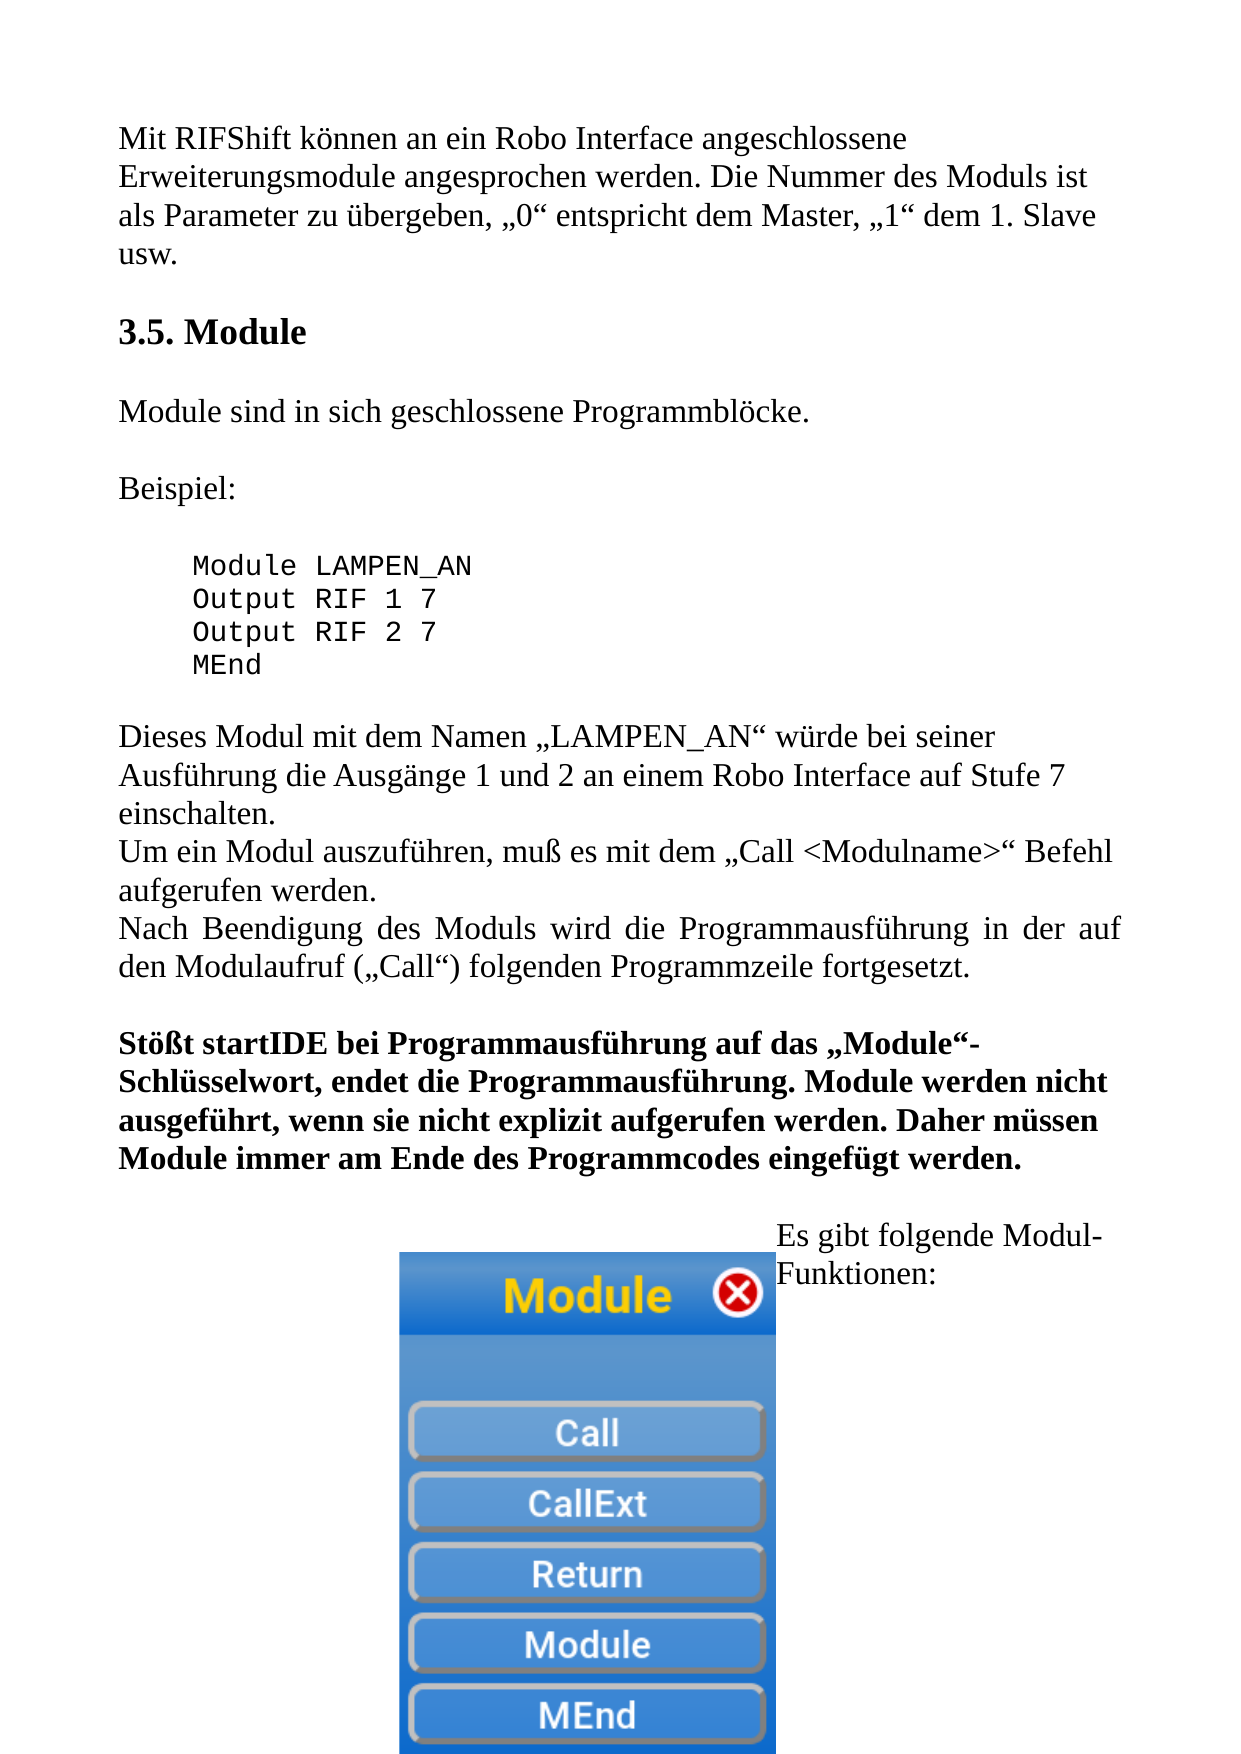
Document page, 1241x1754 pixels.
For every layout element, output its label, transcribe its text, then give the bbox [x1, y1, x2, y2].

text Output RIF 2 7 [118, 617, 1122, 651]
text MEnd [118, 651, 1122, 683]
text Module LAMPEN_AN [118, 544, 1122, 584]
text Stößt startIDE bei Programmausführung auf das „Module“-Schlüsselwort, endet die Programmausführung. Module werden nicht ausgeführt, wenn sie nicht explizit aufgerufen werden. Daher müssen Module immer am Ende des Programmcodes eingefügt werden. [118, 1023, 1122, 1177]
text 3.5. Module [118, 310, 1122, 353]
text Mit RIFShift können an ein Robo Interface angeschlossene Erweiterungsmodule angesprochen werden. Die Nummer des Moduls ist als Parameter zu übergeben, „0“ entspricht dem Master, „1“ dem 1. Slave usw. [118, 118, 1122, 271]
text Um ein Modul auszuführen, muß es mit dem „Call <Modulname>“ Befehl aufgerufen werden. [118, 832, 1122, 908]
text Beispiel: [118, 468, 1122, 506]
picture [399, 1252, 776, 1754]
text Dieses Modul mit dem Namen „LAMPEN_AN“ würde bei seiner Ausführung die Ausgänge 1 und 2 an einem Robo Interface auf Stufe 7 einschalten. [118, 717, 1122, 832]
text Output RIF 1 7 [118, 584, 1122, 617]
text Nach Beendigung des Moduls wird die Programmausführung in der auf den Modulaufruf („Call“) folgenden Programmzeile fortgesetzt. [118, 908, 1122, 985]
text Es gibt folgende Modul-Funktionen: [118, 1215, 1122, 1292]
text Module sind in sich geschlossene Programmblöcke. [118, 391, 1122, 429]
